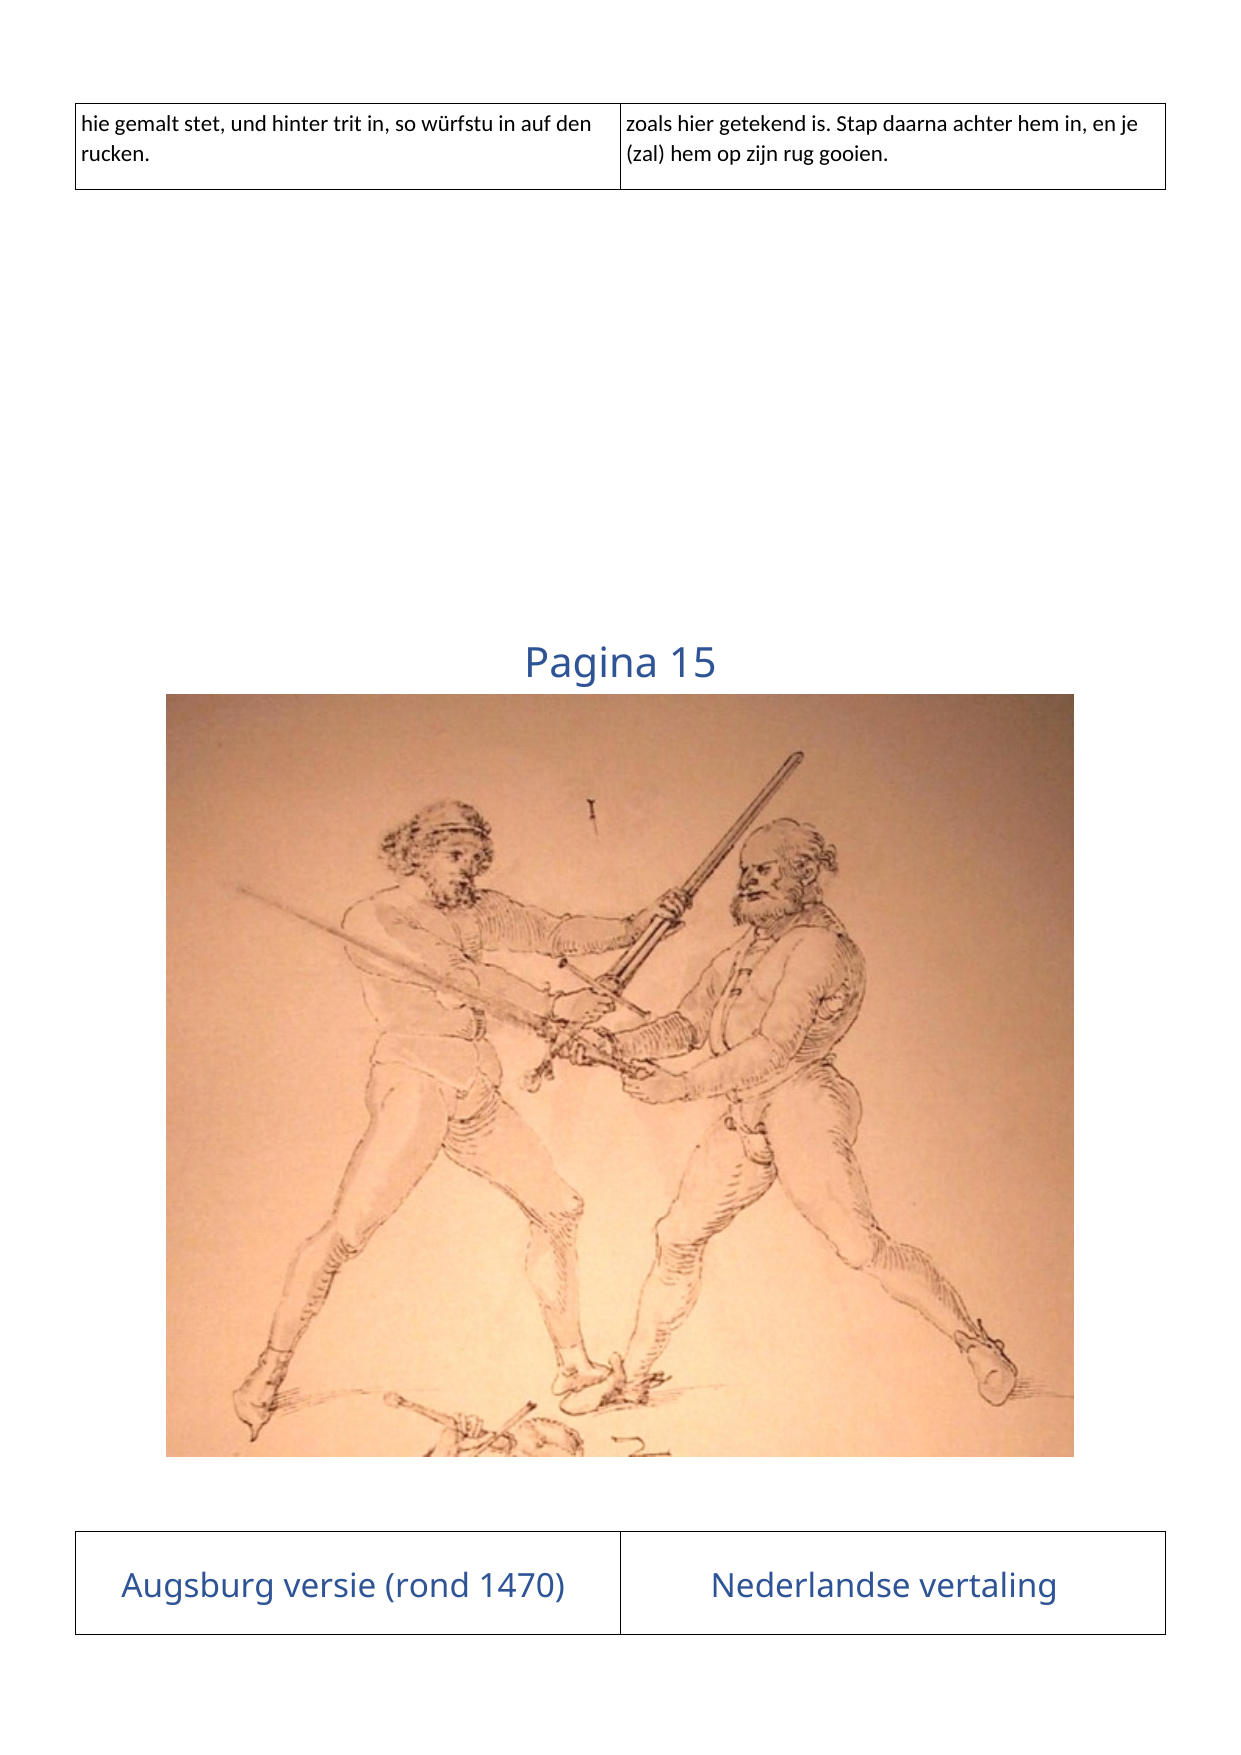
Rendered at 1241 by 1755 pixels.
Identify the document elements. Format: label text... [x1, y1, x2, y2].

table_cell hie gemalt stet, und hinter trit in, so würfstu in auf den rucken. [76, 104, 620, 189]
subtitle Pagina 15 [75, 633, 1165, 690]
table_header Nederlandse vertaling [621, 1532, 1165, 1634]
picture [166, 694, 1074, 1457]
table_cell zoals hier getekend is. Stap daarna achter hem in, en je (zal) hem op zijn rug gooien. [621, 104, 1165, 189]
table_header Augsburg versie (rond 1470) [76, 1532, 620, 1634]
